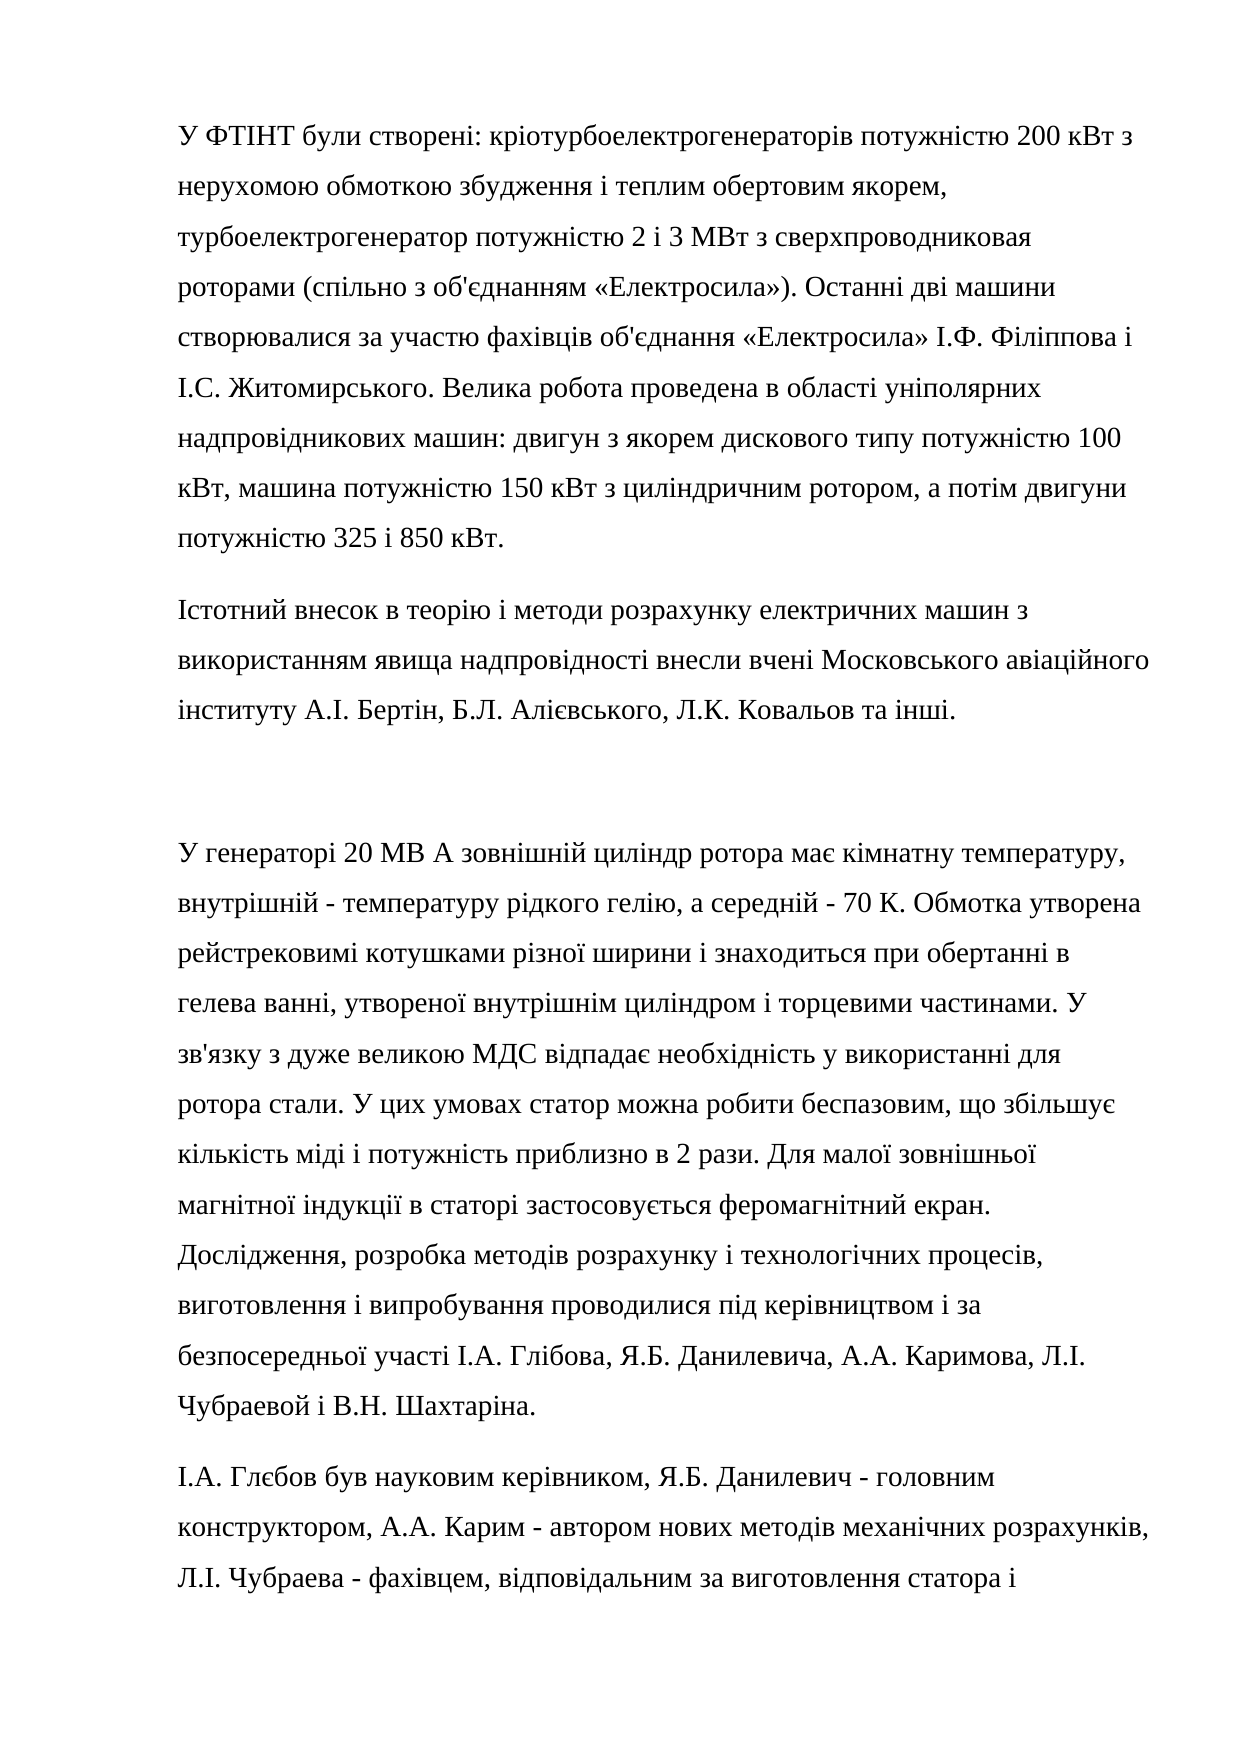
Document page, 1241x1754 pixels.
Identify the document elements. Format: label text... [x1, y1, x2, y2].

text У генераторі 20 MB А зовнішній циліндр ротора має кімнатну температуру, внутрішній - температуру рідкого гелію, а середній - 70 К. Обмотка утворена рейстрековимі котушками різної ширини і знаходиться при обертанні в гелева ванні, утвореної внутрішнім циліндром і торцевими частинами. У зв'язку з дуже великою МДС відпадає необхідність у використанні для ротора стали. У цих умовах статор можна робити беспазовим, що збільшує кількість міді і потужність приблизно в 2 рази. Для малої зовнішньої магнітної індукції в статорі застосовується феромагнітний екран. Дослідження, розробка методів розрахунку і технологічних процесів, виготовлення і випробування проводилися під керівництвом і за безпосередньої участі І.А. Глібова, Я.Б. Данилевича, А.А. Каримова, Л.І. Чубраевой і В.Н. Шахтаріна. [177, 835, 1152, 1422]
text Істотний внесок в теорію і методи розрахунку електричних машин з використанням явища надпровідності внесли вчені Московського авіаційного інституту А.І. Бертін, Б.Л. Алієвського, Л.К. Ковальов та інші. [177, 592, 1152, 726]
text І.А. Глєбов був науковим керівником, Я.Б. Данилевич - головним конструктором, А.А. Карим - автором нових методів механічних розрахунків, Л.І. Чубраева - фахівцем, відповідальним за виготовлення статора і [177, 1459, 1152, 1593]
text У ФТІНТ були створені: кріотурбоелектрогенераторів потужністю 200 кВт з нерухомою обмоткою збудження і теплим обертовим якорем, турбоелектрогенератор потужністю 2 і 3 МВт з сверхпроводниковая роторами (спільно з об'єднанням «Електросила»). Останні дві машини створювалися за участю фахівців об'єднання «Електросила» І.Ф. Філіппова і І.С. Житомирського. Велика робота проведена в області уніполярних надпровідникових машин: двигун з якорем дискового типу потужністю 100 кВт, машина потужністю 150 кВт з циліндричним ротором, а потім двигуни потужністю 325 і 850 кВт. [177, 118, 1152, 554]
